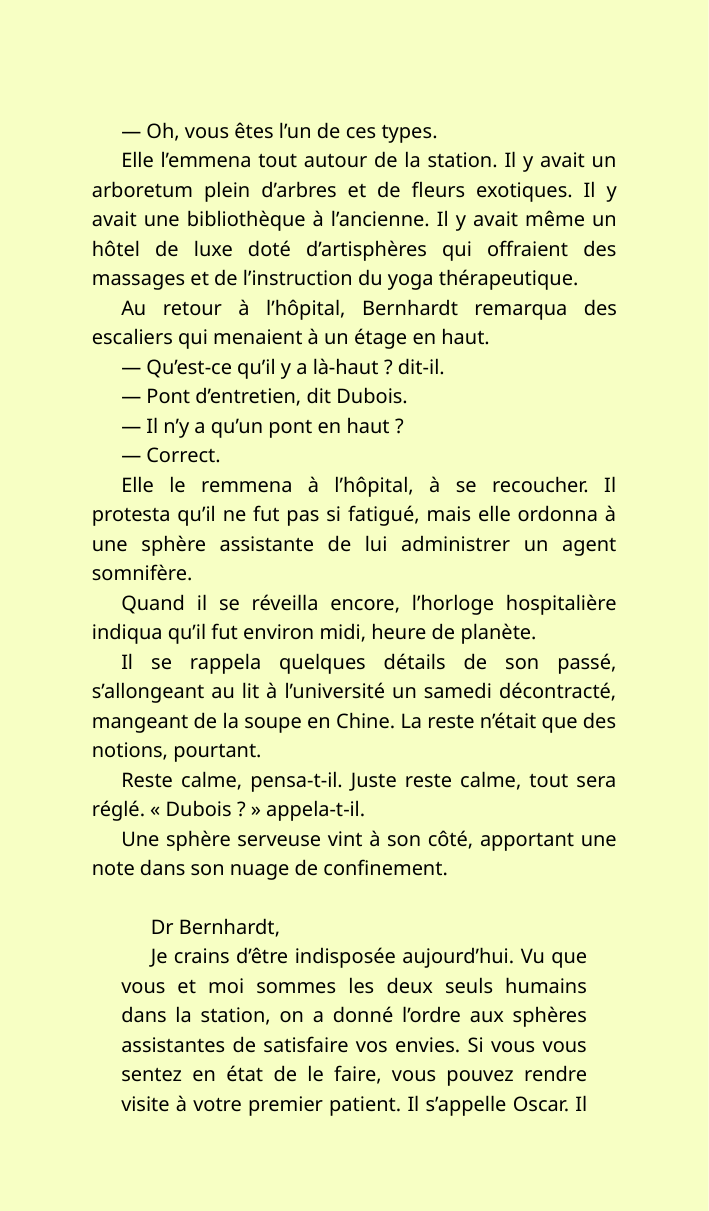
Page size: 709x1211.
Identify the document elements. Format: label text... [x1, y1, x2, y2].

text — Oh, vous êtes l’un de ces types. [92, 115, 617, 144]
text Elle le remmena à l’hôpital, à se recoucher. Il protesta qu’il ne fut pas si fatigué, mais elle ordonna à une sphère assistante de lui administrer un agent somnifère. [92, 469, 617, 587]
text — Il n’y a qu’un pont en haut ? [92, 410, 617, 439]
text Je crains d’être indisposée aujourd’hui. Vu que vous et moi sommes les deux seuls humains dans la station, on a donné l’ordre aux sphères assistantes de satisfaire vos envies. Si vous vous sentez en état de le faire, vous pouvez rendre visite à votre premier patient. Il s’appelle Oscar. Il [121, 940, 588, 1117]
text Reste calme, pensa-t-il. Juste reste calme, tout sera réglé. « Dubois ? » appela-t-il. [92, 763, 617, 822]
text — Qu’est-ce qu’il y a là-haut ? dit-il. [92, 351, 617, 380]
text Une sphère serveuse vint à son côté, apportant une note dans son nuage de confinement. [92, 822, 617, 881]
text Il se rappela quelques détails de son passé, s’allongeant au lit à l’université un samedi décontracté, mangeant de la soupe en Chine. La reste n’était que des notions, pourtant. [92, 646, 617, 763]
text Au retour à l’hôpital, Bernhardt remarqua des escaliers qui menaient à un étage en haut. [92, 292, 617, 351]
text — Pont d’entretien, dit Dubois. [92, 380, 617, 410]
text Elle l’emmena tout autour de la station. Il y avait un arboretum plein d’arbres et de fleurs exotiques. Il y avait une bibliothèque à l’ancienne. Il y avait même un hôtel de luxe doté d’artisphères qui offraient des massages et de l’instruction du yoga thérapeutique. [92, 144, 617, 292]
text Dr Bernhardt, [121, 911, 588, 940]
text — Correct. [92, 439, 617, 469]
text Quand il se réveilla encore, l’horloge hospitalière indiqua qu’il fut environ midi, heure de planète. [92, 587, 617, 646]
